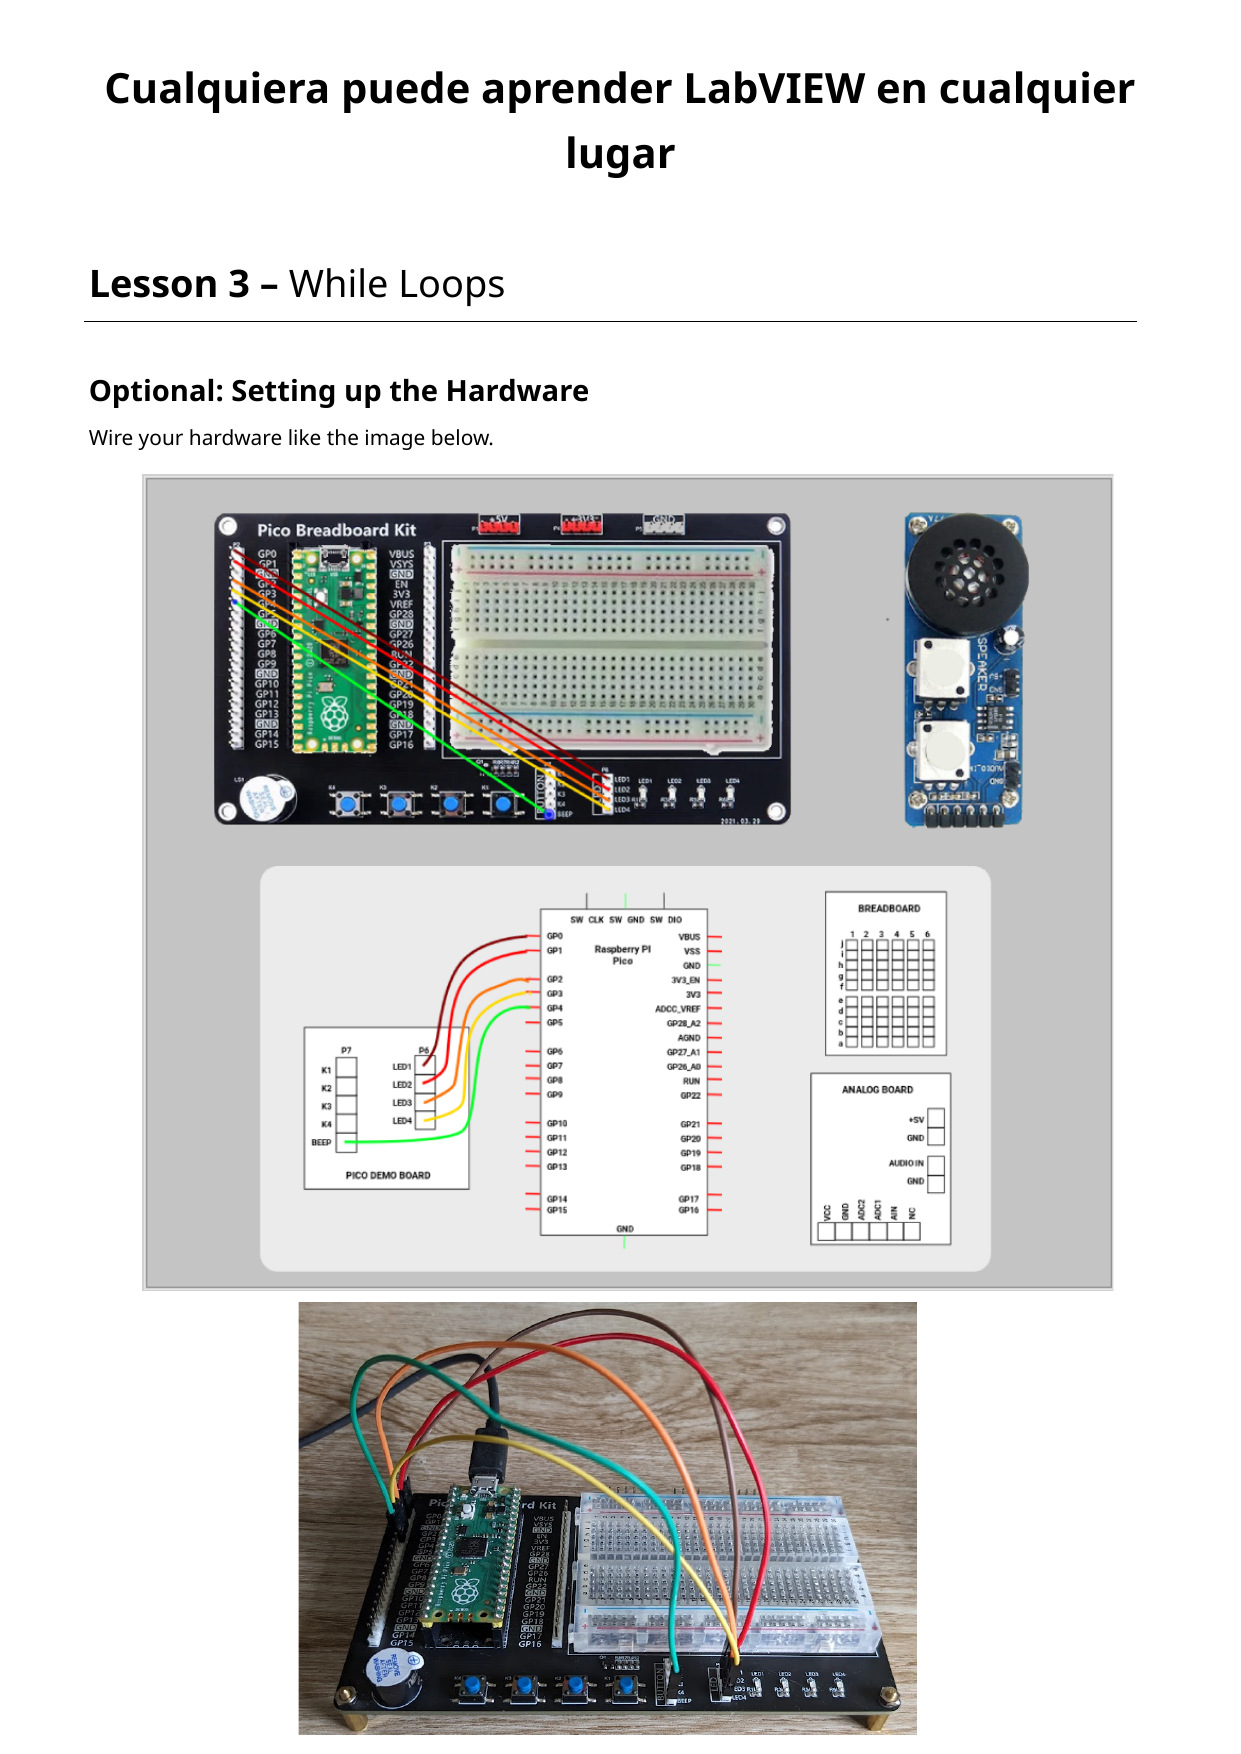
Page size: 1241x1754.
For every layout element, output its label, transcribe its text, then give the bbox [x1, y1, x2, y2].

subtitle Optional: Setting up the Hardware [88, 371, 1152, 410]
text Wire your hardware like the image below. [88, 423, 1152, 451]
picture [142, 474, 1114, 1291]
picture [298, 1302, 917, 1735]
subtitle Lesson 3 – While Loops [88, 257, 1152, 309]
